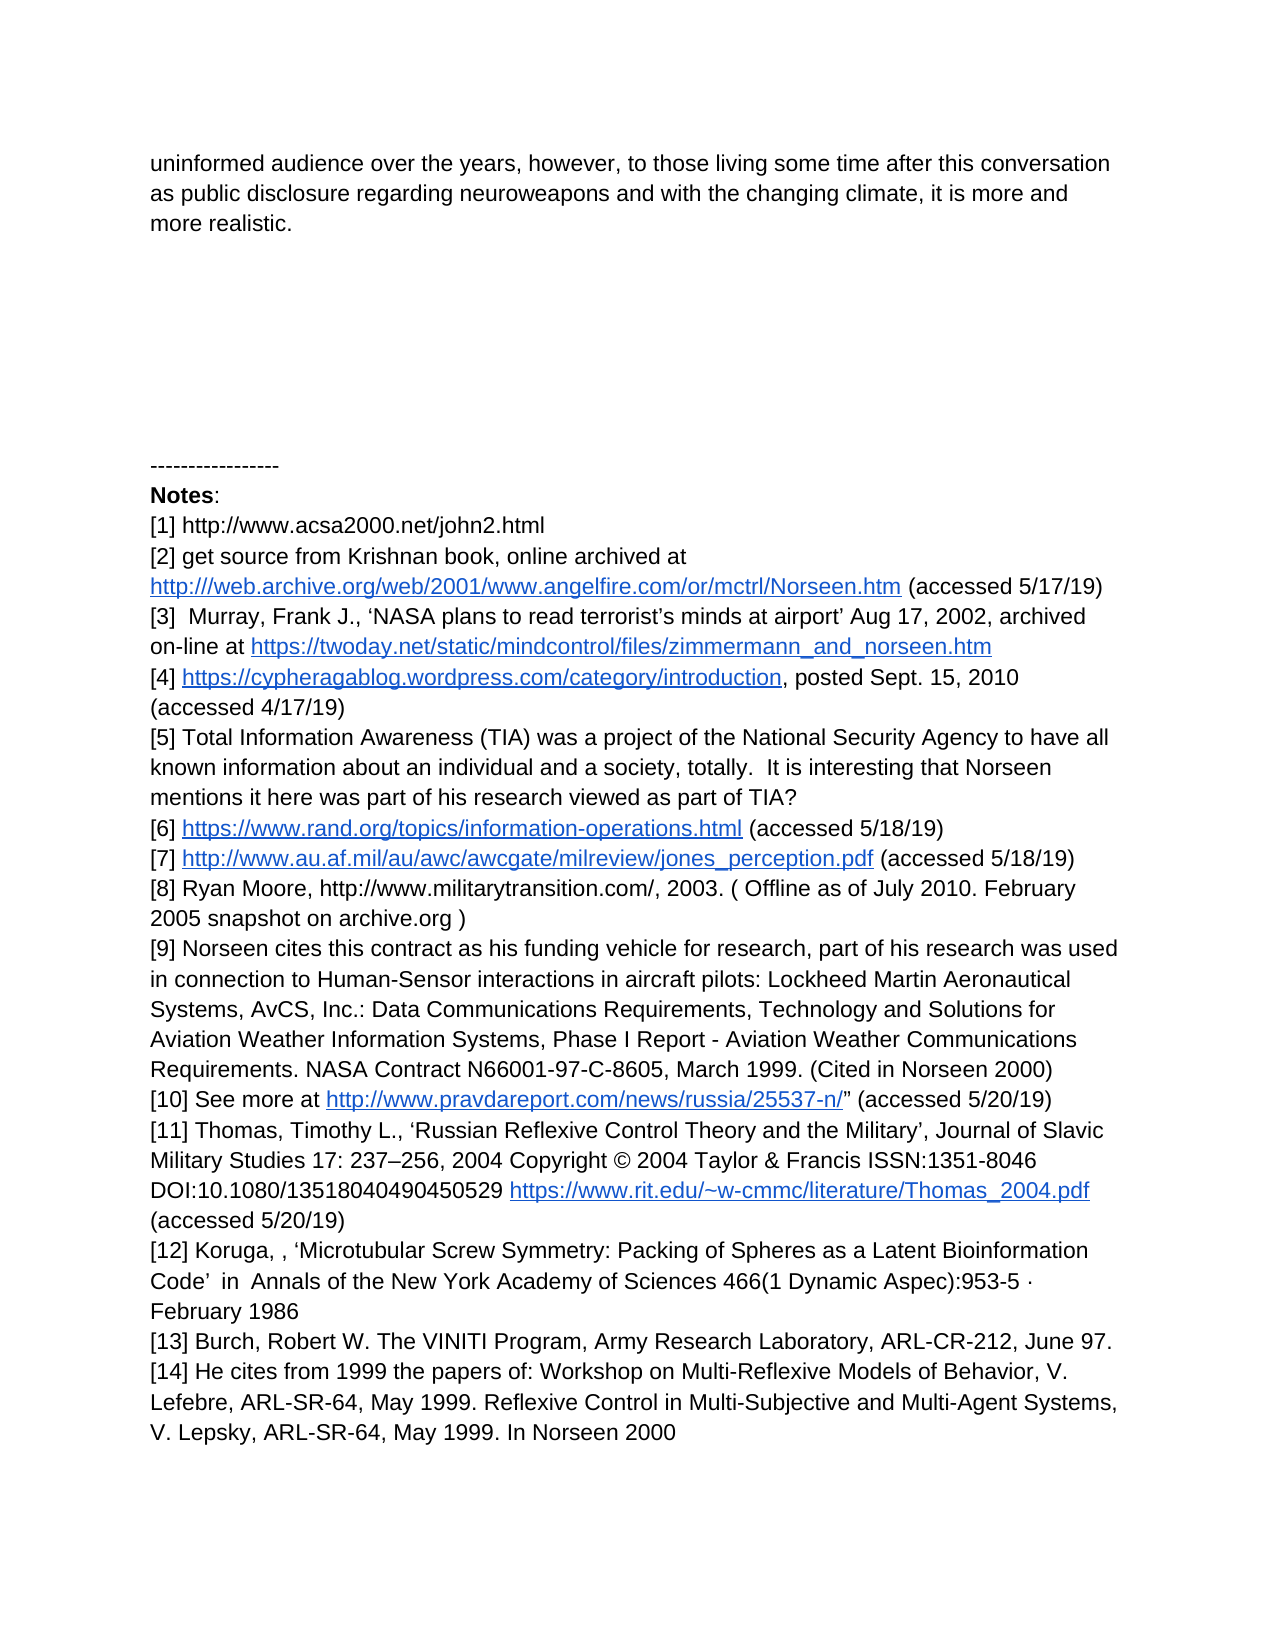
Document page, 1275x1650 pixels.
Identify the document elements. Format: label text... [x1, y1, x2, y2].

text ----------------- [150, 452, 1125, 478]
text [2] get source from Krishnan book, online archived at http:///web.archive.org/web/2001/www.angelfire.com/or/mctrl/Norseen.htm (accessed 5/17/19) [150, 543, 1125, 599]
text [8] Ryan Moore, http://www.militarytransition.com/, 2003. ( Offline as of July 2010. February 2005 snapshot on archive.org ) [150, 875, 1125, 932]
text [9] Norseen cites this contract as his funding vehicle for research, part of his research was used in connection to Human-Sensor interactions in aircraft pilots: Lockheed Martin Aeronautical Systems, AvCS, Inc.: Data Communications Requirements, Technology and Solutions for Aviation Weather Information Systems, Phase I Report - Aviation Weather Communications Requirements. NASA Contract N66001-97-C-8605, March 1999. (Cited in Norseen 2000) [150, 935, 1125, 1083]
text uninformed audience over the years, however, to those living some time after this conversation as public disclosure regarding neuroweapons and with the changing climate, it is more and more realistic. [150, 150, 1125, 237]
text [5] Total Information Awareness (TIA) was a project of the National Security Agency to have all known information about an individual and a society, totally. It is interesting that Norseen mentions it here was part of his research viewed as part of TIA? [150, 724, 1125, 811]
text [11] Thomas, Timothy L., ‘Russian Reflexive Control Theory and the Military’, Journal of Slavic Military Studies 17: 237–256, 2004 Copyright © 2004 Taylor & Francis ISSN:1351-8046 DOI:10.1080/13518040490450529 https://www.rit.edu/~w-cmmc/literature/Thomas_2004.pdf (accessed 5/20/19) [150, 1117, 1125, 1234]
text [13] Burch, Robert W. The VINITI Program, Army Research Laboratory, ARL-CR-212, June 97. [150, 1328, 1125, 1354]
text Notes: [150, 482, 1125, 509]
text [14] He cites from 1999 the papers of: Workshop on Multi-Reflexive Models of Behavior, V. Lefebre, ARL-SR-64, May 1999. Reflexive Control in Multi-Subjective and Multi-Agent Systems, V. Lepsky, ARL-SR-64, May 1999. In Norseen 2000 [150, 1358, 1125, 1445]
text [3] Murray, Frank J., ‘NASA plans to read terrorist’s minds at airport’ Aug 17, 2002, archived on-line at https://twoday.net/static/mindcontrol/files/zimmermann_and_norseen.htm [150, 603, 1125, 660]
text [7] http://www.au.af.mil/au/awc/awcgate/milreview/jones_perception.pdf (accessed 5/18/19) [150, 845, 1125, 871]
text [4] https://cypheragablog.wordpress.com/category/introduction, posted Sept. 15, 2010 (accessed 4/17/19) [150, 663, 1125, 720]
text [12] Koruga, , ‘Microtubular Screw Symmetry: Packing of Spheres as a Latent Bioinformation Code’ in Annals of the New York Academy of Sciences 466(1 Dynamic Aspec):953-5 · February 1986 [150, 1237, 1125, 1324]
text [1] http://www.acsa2000.net/john2.html [150, 512, 1125, 539]
text [10] See more at http://www.pravdareport.com/news/russia/25537-n/” (accessed 5/20/19) [150, 1086, 1125, 1113]
text [6] https://www.rand.org/topics/information-operations.html (accessed 5/18/19) [150, 814, 1125, 841]
